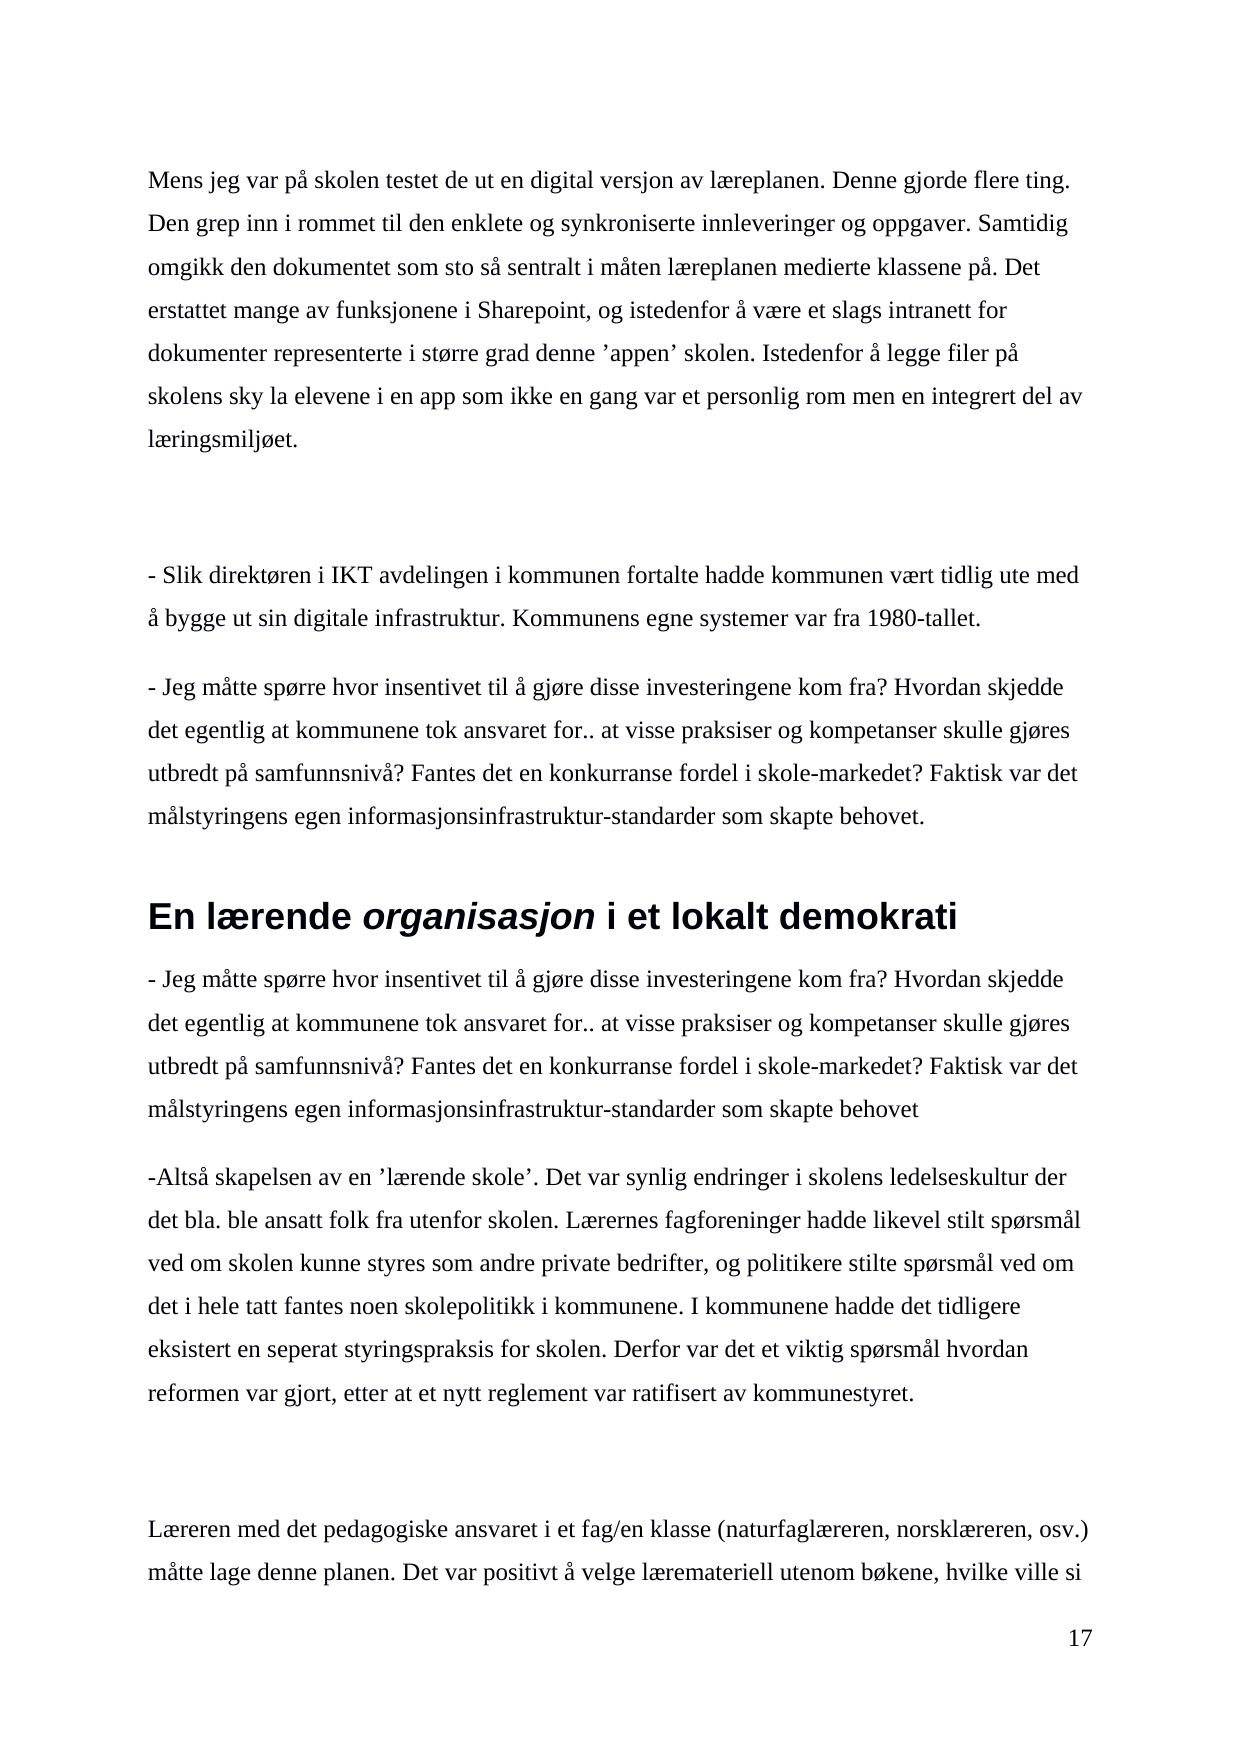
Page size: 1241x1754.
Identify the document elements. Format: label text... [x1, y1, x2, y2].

text -Altså skapelsen av en ’lærende skole’. Det var synlig endringer i skolens ledelseskultur der det bla. ble ansatt folk fra utenfor skolen. Lærernes fagforeninger hadde likevel stilt spørsmål ved om skolen kunne styres som andre private bedrifter, og politikere stilte spørsmål ved om det i hele tatt fantes noen skolepolitikk i kommunene. I kommunene hadde det tidligere eksistert en seperat styringspraksis for skolen. Derfor var det et viktig spørsmål hvordan reformen var gjort, etter at et nytt reglement var ratifisert av kommunestyret. [148, 1162, 1092, 1406]
text Mens jeg var på skolen testet de ut en digital versjon av læreplanen. Denne gjorde flere ting. Den grep inn i rommet til den enklete og synkroniserte innleveringer og oppgaver. Samtidig omgikk den dokumentet som sto så sentralt i måten læreplanen medierte klassene på. Det erstattet mange av funksjonene i Sharepoint, og istedenfor å være et slags intranett for dokumenter representerte i større grad denne ’appen’ skolen. Istedenfor å legge filer på skolens sky la elevene i en app som ikke en gang var et personlig rom men en integrert del av læringsmiljøet. [148, 165, 1092, 453]
text - Jeg måtte spørre hvor insentivet til å gjøre disse investeringene kom fra? Hvordan skjedde det egentlig at kommunene tok ansvaret for.. at visse praksiser og kompetanser skulle gjøres utbredt på samfunnsnivå? Fantes det en konkurranse fordel i skole-markedet? Faktisk var det målstyringens egen informasjonsinfrastruktur-standarder som skapte behovet. [148, 672, 1092, 830]
subtitle En lærende organisasjon i et lokalt demokrati [148, 894, 1092, 937]
text - Slik direktøren i IKT avdelingen i kommunen fortalte hadde kommunen vært tidlig ute med å bygge ut sin digitale infrastruktur. Kommunens egne systemer var fra 1980-tallet. [148, 560, 1092, 632]
text Læreren med det pedagogiske ansvaret i et fag/en klasse (naturfaglæreren, norsklæreren, osv.) måtte lage denne planen. Det var positivt å velge læremateriell utenom bøkene, hvilke ville si [148, 1514, 1092, 1586]
text - Jeg måtte spørre hvor insentivet til å gjøre disse investeringene kom fra? Hvordan skjedde det egentlig at kommunene tok ansvaret for.. at visse praksiser og kompetanser skulle gjøres utbredt på samfunnsnivå? Fantes det en konkurranse fordel i skole-markedet? Faktisk var det målstyringens egen informasjonsinfrastruktur-standarder som skapte behovet [148, 964, 1092, 1123]
